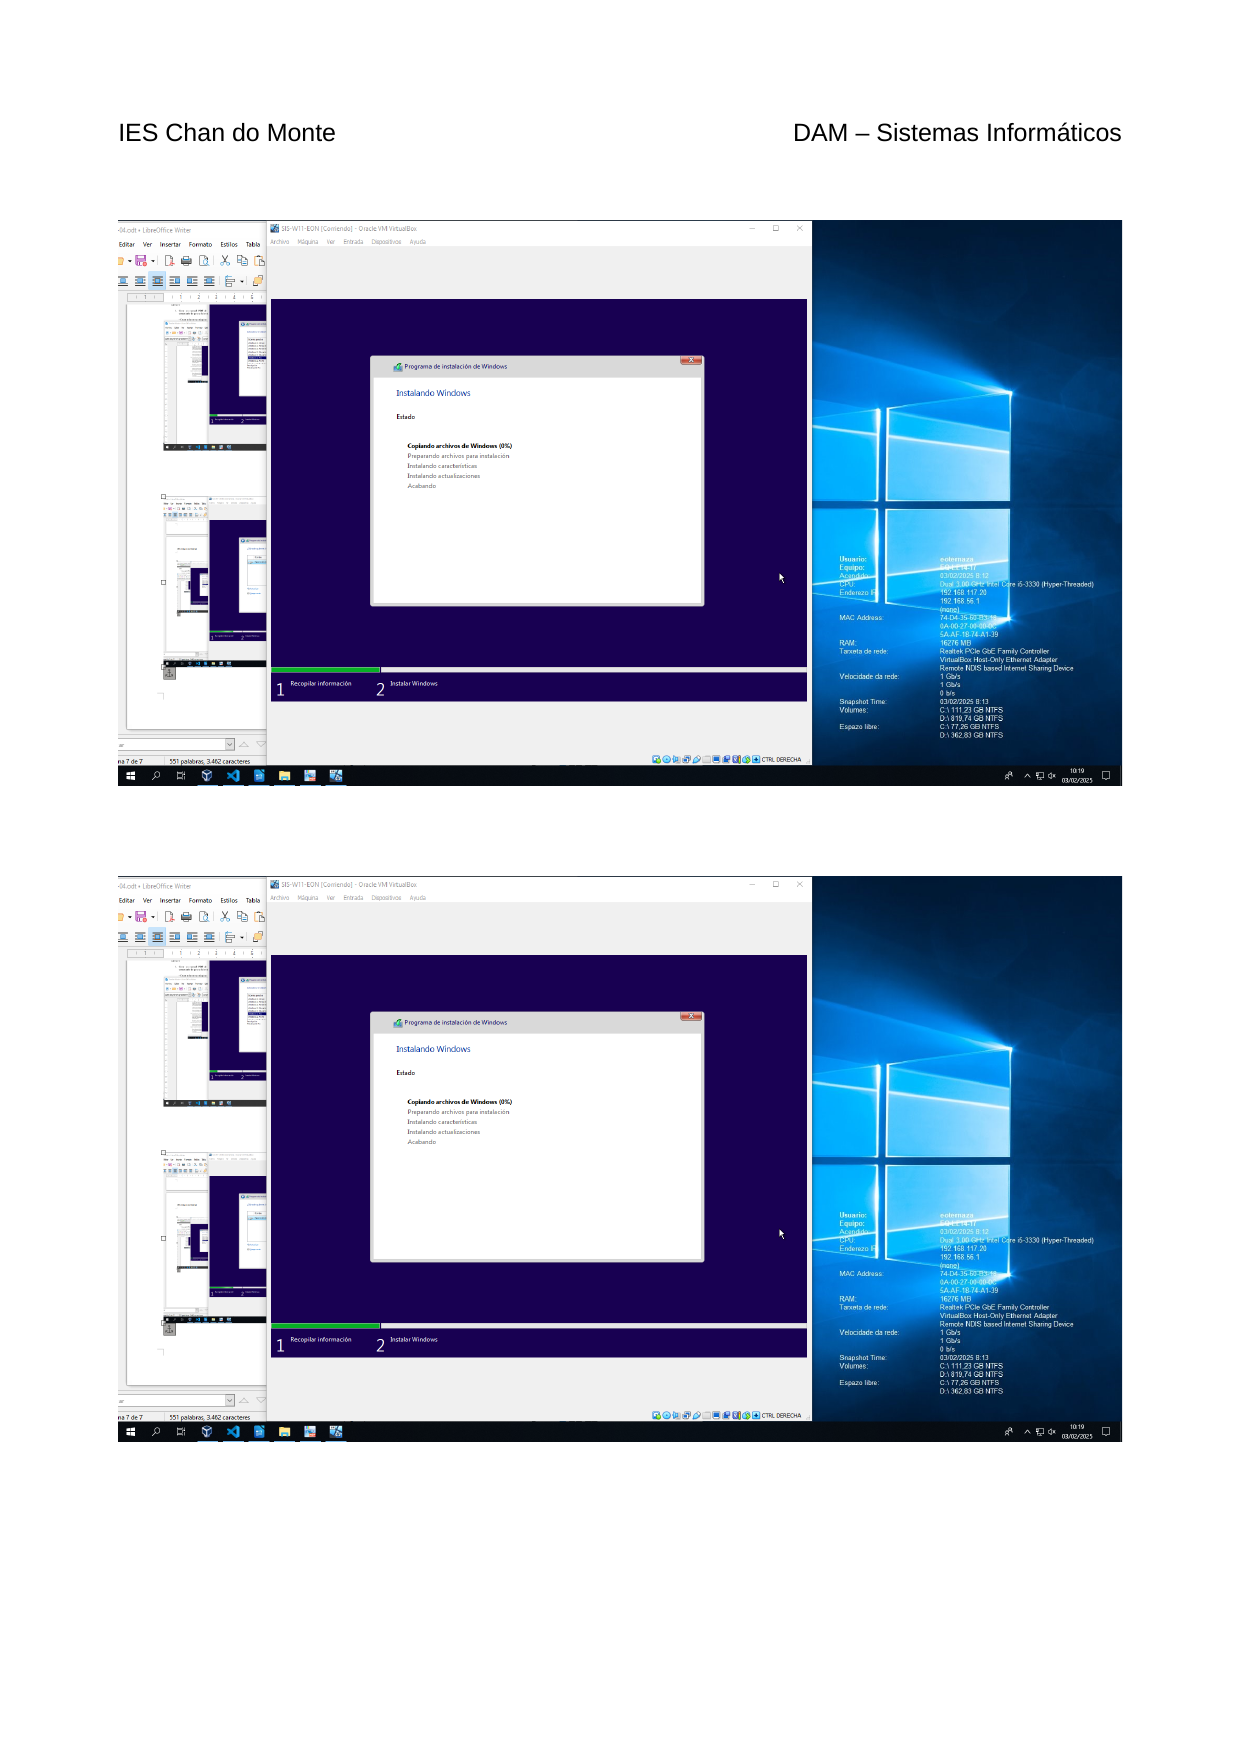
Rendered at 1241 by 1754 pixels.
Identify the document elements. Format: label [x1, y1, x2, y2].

picture [118, 220, 1123, 786]
picture [118, 876, 1123, 1442]
